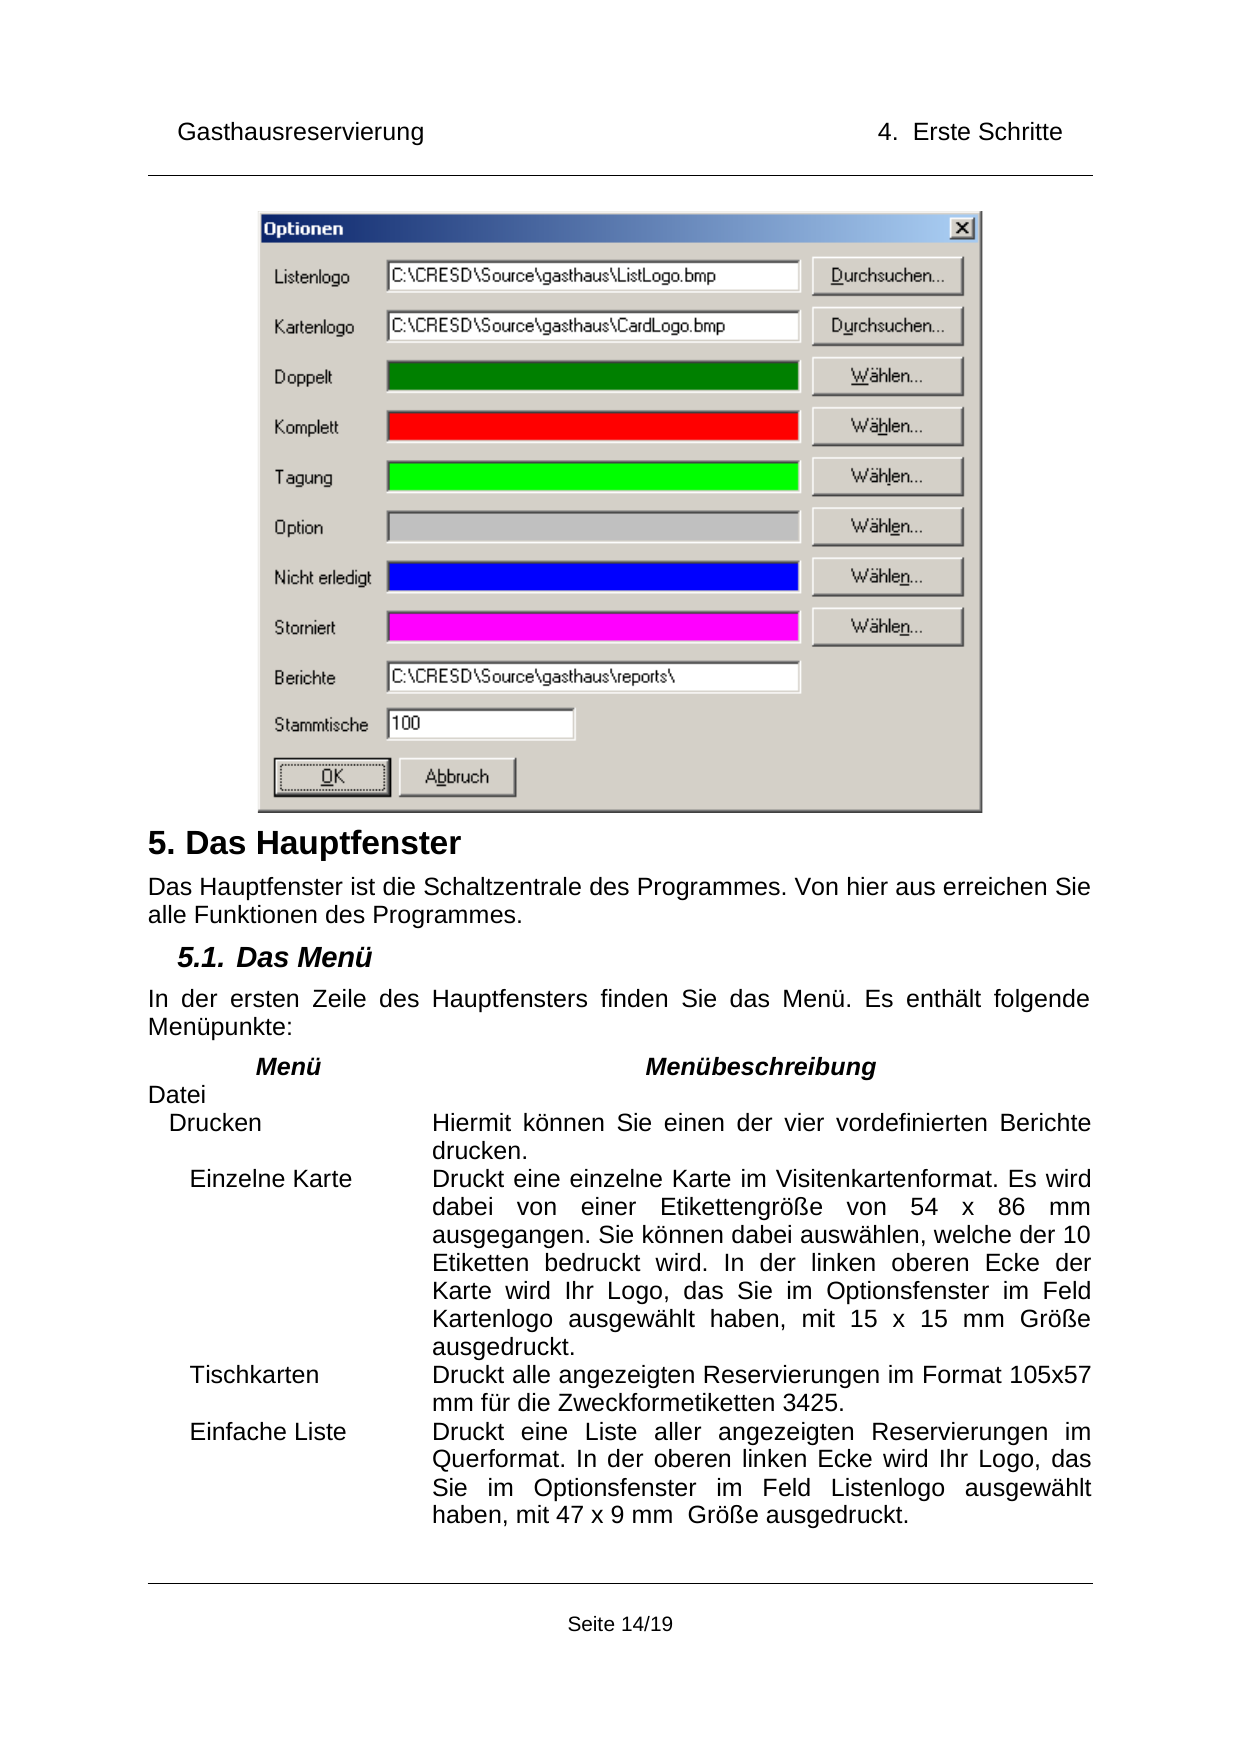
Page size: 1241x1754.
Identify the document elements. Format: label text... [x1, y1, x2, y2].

table_cell [432, 1081, 1093, 1109]
table_cell Druckt alle angezeigten Reservierungen im Format 105x57 mm für die Zweckformetiketten 3425. [432, 1361, 1093, 1417]
picture [257, 211, 983, 813]
table_cell Hiermit können Sie einen der vier vordefinierten Berichte drucken. [432, 1109, 1093, 1165]
table_header Menü [148, 1053, 432, 1081]
table_cell Datei [148, 1081, 432, 1109]
subtitle Das Menü [177, 941, 1093, 973]
text In der ersten Zeile des Hauptfensters finden Sie das Menü. Es enthält folgende Menüpunkte: [148, 985, 1093, 1041]
subtitle Das Hauptfenster [148, 824, 1093, 861]
table_header Menübeschreibung [432, 1053, 1093, 1081]
table_cell Einzelne Karte [148, 1165, 432, 1361]
table_cell Drucken [148, 1109, 432, 1165]
table_cell Tischkarten [148, 1361, 432, 1417]
table_cell Druckt eine einzelne Karte im Visitenkartenformat. Es wird dabei von einer Etikettengröße von 54 x 86 mm ausgegangen. Sie können dabei auswählen, welche der 10 Etiketten bedruckt wird. In der linken oberen Ecke der Karte wird Ihr Logo, das Sie im Optionsfenster im Feld Kartenlogo ausgewählt haben, mit 15 x 15 mm Größe ausgedruckt. [432, 1165, 1093, 1361]
text Das Hauptfenster ist die Schaltzentrale des Programmes. Von hier aus erreichen Sie alle Funktionen des Programmes. [148, 873, 1093, 929]
table_cell Druckt eine Liste aller angezeigten Reservierungen im Querformat. In der oberen linken Ecke wird Ihr Logo, das Sie im Optionsfenster im Feld Listenlogo ausgewählt haben, mit 47 x 9 mm Größe ausgedruckt. [432, 1418, 1093, 1529]
table_cell Einfache Liste [148, 1418, 432, 1529]
